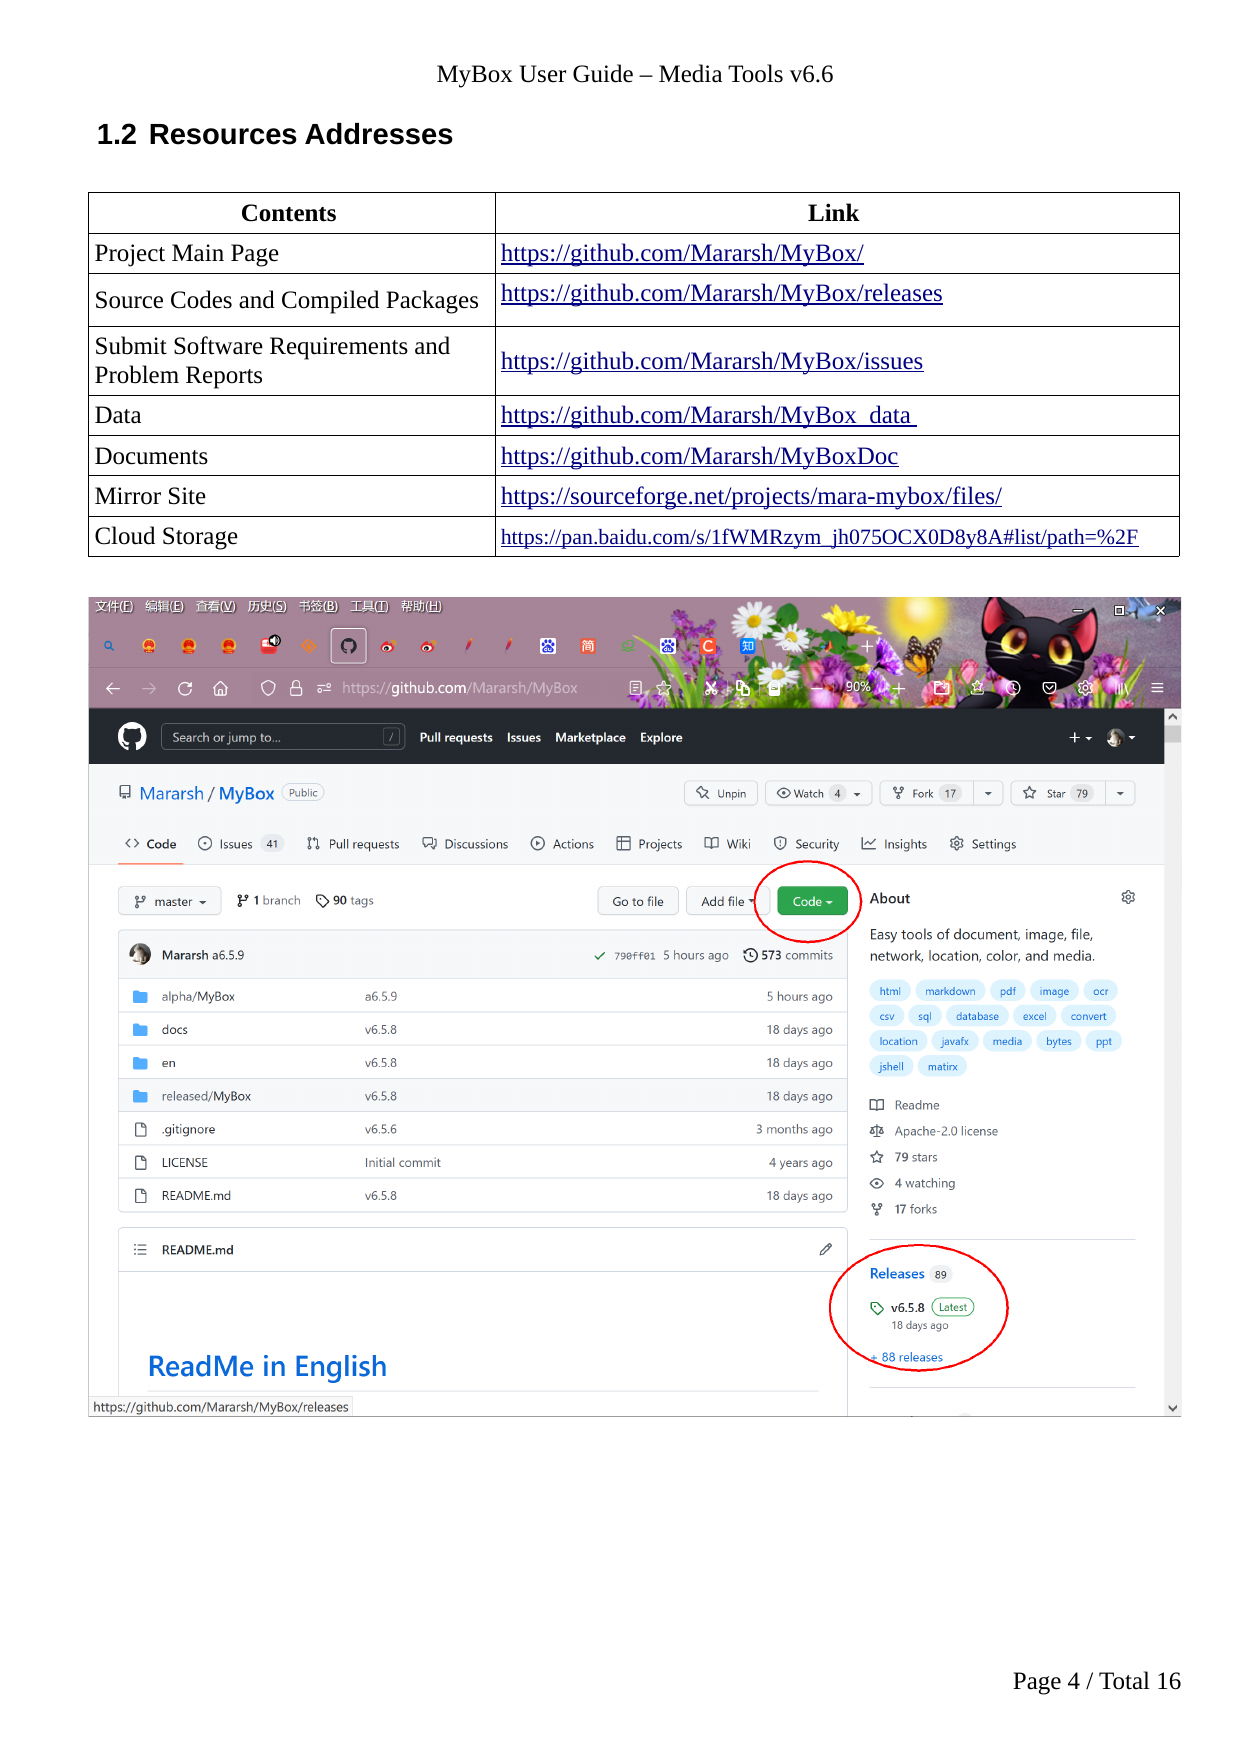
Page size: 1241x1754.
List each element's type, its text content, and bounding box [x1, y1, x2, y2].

table_cell Cloud Storage [89, 517, 495, 556]
subtitle Resources Addresses [88, 117, 1181, 151]
table_cell https://sourceforge.net/projects/mara-mybox/files/ [496, 476, 1179, 516]
table_cell Project Main Page [89, 234, 495, 273]
table_cell https://github.com/Mararsh/MyBoxDoc [496, 436, 1179, 475]
table_cell Mirror Site [89, 476, 495, 516]
table_cell https://github.com/Mararsh/MyBox/ [496, 234, 1179, 273]
table_cell https://pan.baidu.com/s/1fWMRzym_jh075OCX0D8y8A#list/path=%2F [496, 517, 1179, 556]
table_cell Source Codes and Compiled Packages [89, 274, 495, 326]
table_header Contents [89, 193, 495, 232]
table_cell Documents [89, 436, 495, 475]
picture [88, 597, 1182, 1417]
table_cell Submit Software Requirements and Problem Reports [89, 327, 495, 394]
table_cell https://github.com/Mararsh/MyBox_data [496, 396, 1179, 435]
table_cell Data [89, 396, 495, 435]
table_cell https://github.com/Mararsh/MyBox/issues [496, 327, 1179, 394]
table_cell https://github.com/Mararsh/MyBox/releases [496, 274, 1179, 326]
table_header Link [496, 193, 1179, 232]
